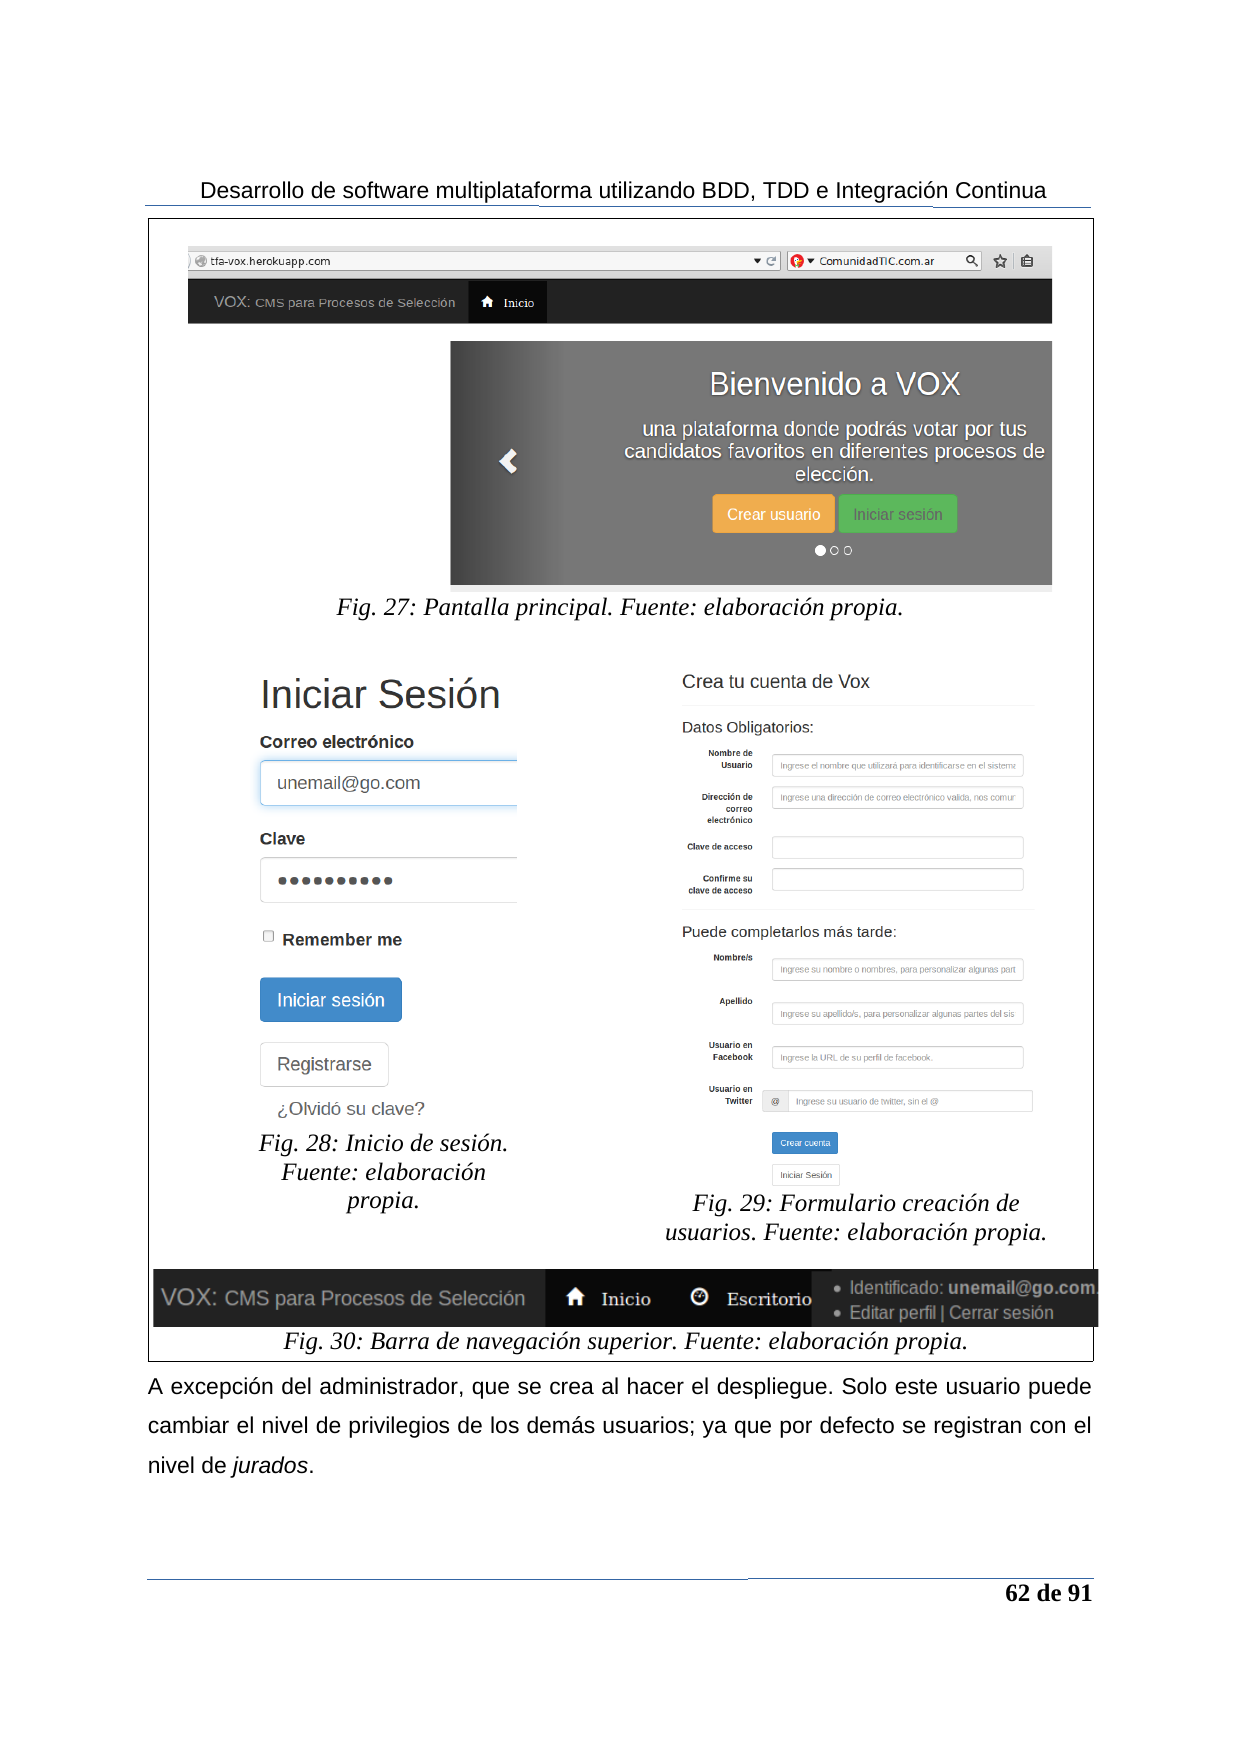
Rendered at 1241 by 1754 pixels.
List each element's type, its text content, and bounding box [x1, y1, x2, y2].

table_cell [149, 1251, 1093, 1269]
table_header [149, 219, 1093, 655]
table_cell [149, 1270, 1093, 1361]
picture [153, 1269, 1099, 1327]
text A excepción del administrador, que se crea al hacer el despliegue. Solo este usuario puede cambiar el nivel de privilegios de los demás usuarios; ya que por defecto se registran con el nivel de jurados. [148, 1373, 1093, 1478]
picture [188, 246, 1053, 592]
picture [677, 673, 1035, 1188]
picture [250, 673, 517, 1128]
table_cell [619, 655, 1093, 1251]
table_cell [149, 655, 619, 1251]
